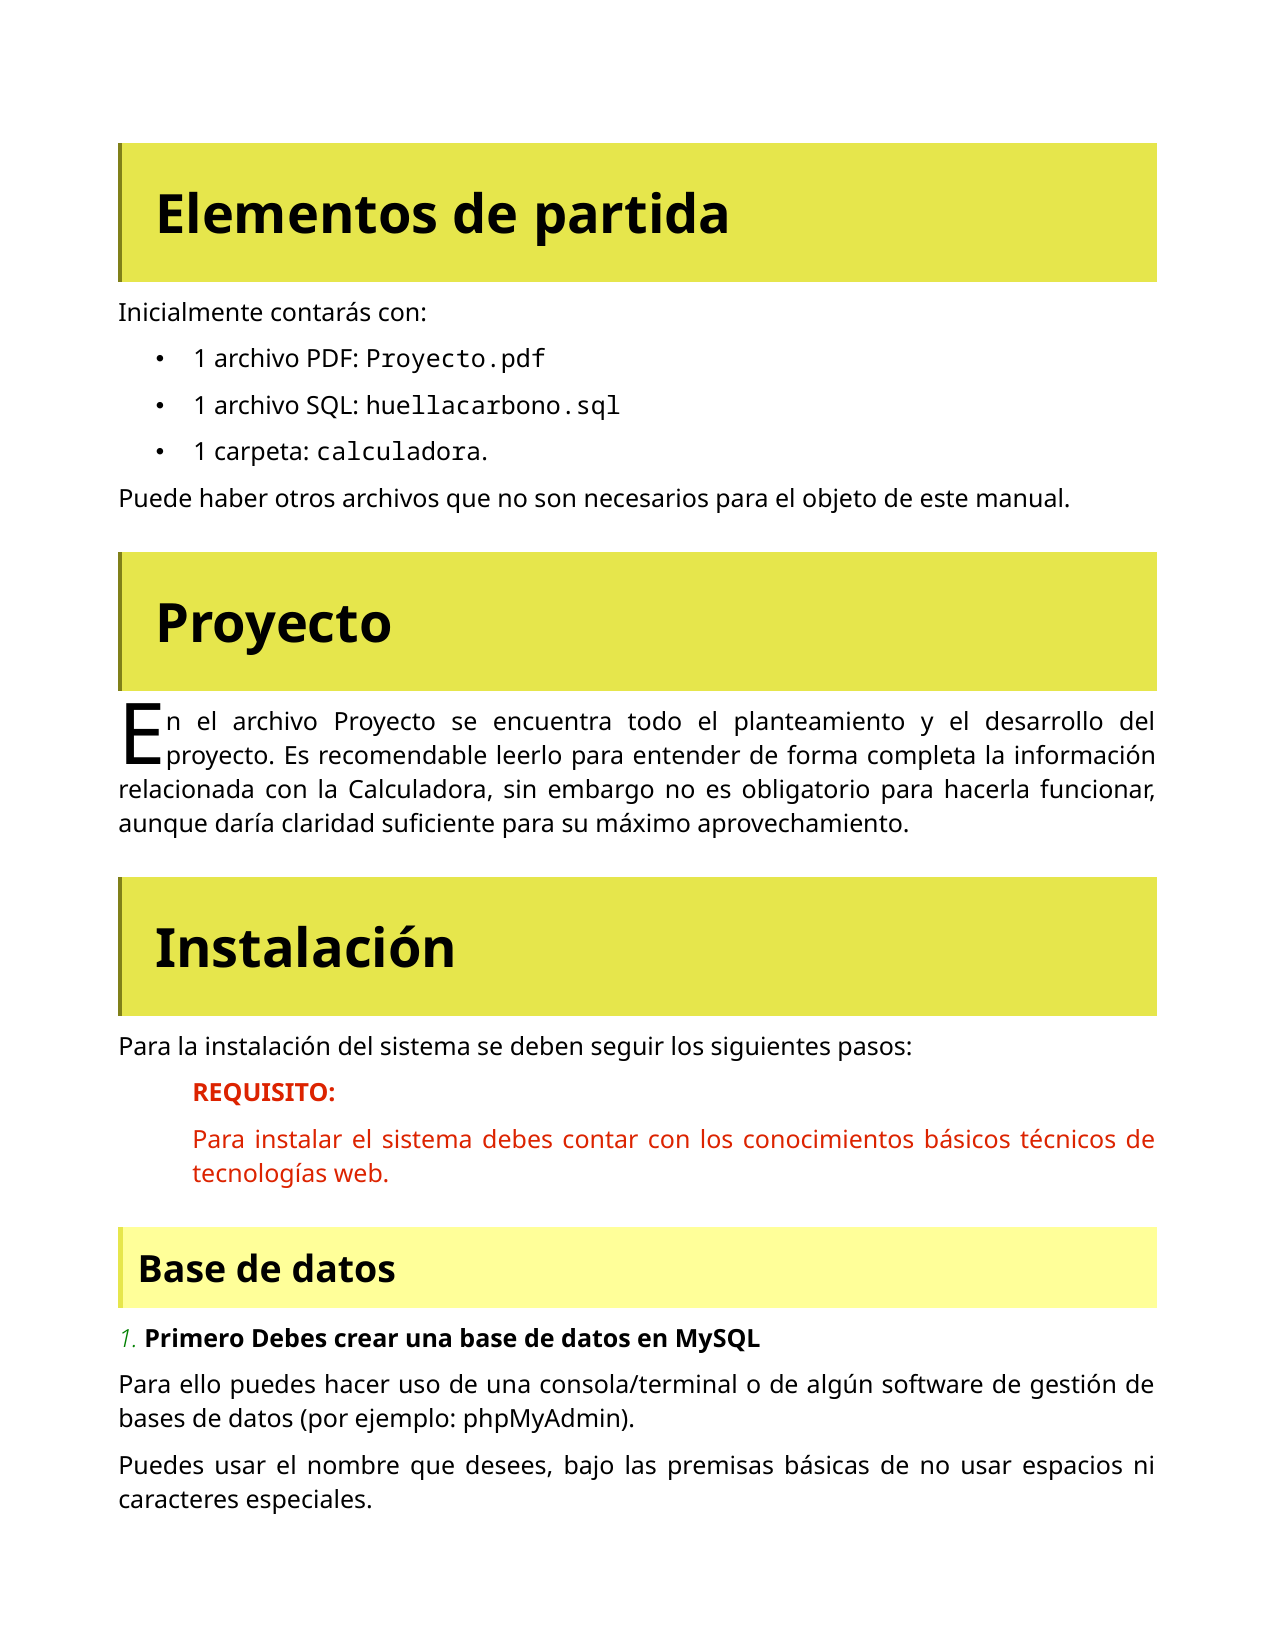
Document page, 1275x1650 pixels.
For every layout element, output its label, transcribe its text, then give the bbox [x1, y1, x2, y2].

text Puede haber otros archivos que no son necesarios para el objeto de este manual. [118, 481, 1157, 515]
text Inicialmente contarás con: [118, 294, 1157, 328]
list 1 carpeta: calculadora. [156, 434, 1157, 468]
text Puedes usar el nombre que desees, bajo las premisas básicas de no usar espacios ni caracteres especiales. [118, 1447, 1157, 1516]
subtitle Elementos de partida [122, 143, 1157, 282]
list 1 archivo SQL: huellacarbono.sql [156, 387, 1157, 422]
text Para instalar el sistema debes contar con los conocimientos básicos técnicos de tecnologías web. [192, 1122, 1157, 1190]
text En el archivo Proyecto se encuentra todo el planteamiento y el desarrollo del proyecto. Es recomendable leerlo para entender de forma completa la información relacionada con la Calculadora, sin embargo no es obligatorio para hacerla funcionar, aunque daría claridad suficiente para su máximo aprovechamiento. [118, 703, 1157, 840]
subtitle Base de datos [123, 1227, 1157, 1308]
list 1 archivo PDF: Proyecto.pdf [156, 341, 1157, 375]
text Para la instalación del sistema se deben seguir los siguientes pasos: [118, 1028, 1157, 1062]
text REQUISITO: [192, 1075, 1157, 1109]
subtitle Instalación [122, 877, 1157, 1016]
text Para ello puedes hacer uso de una consola/terminal o de algún software de gestión de bases de datos (por ejemplo: phpMyAdmin). [118, 1367, 1157, 1435]
subtitle 1. Primero Debes crear una base de datos en MySQL [118, 1320, 1157, 1354]
subtitle Proyecto [122, 552, 1157, 691]
